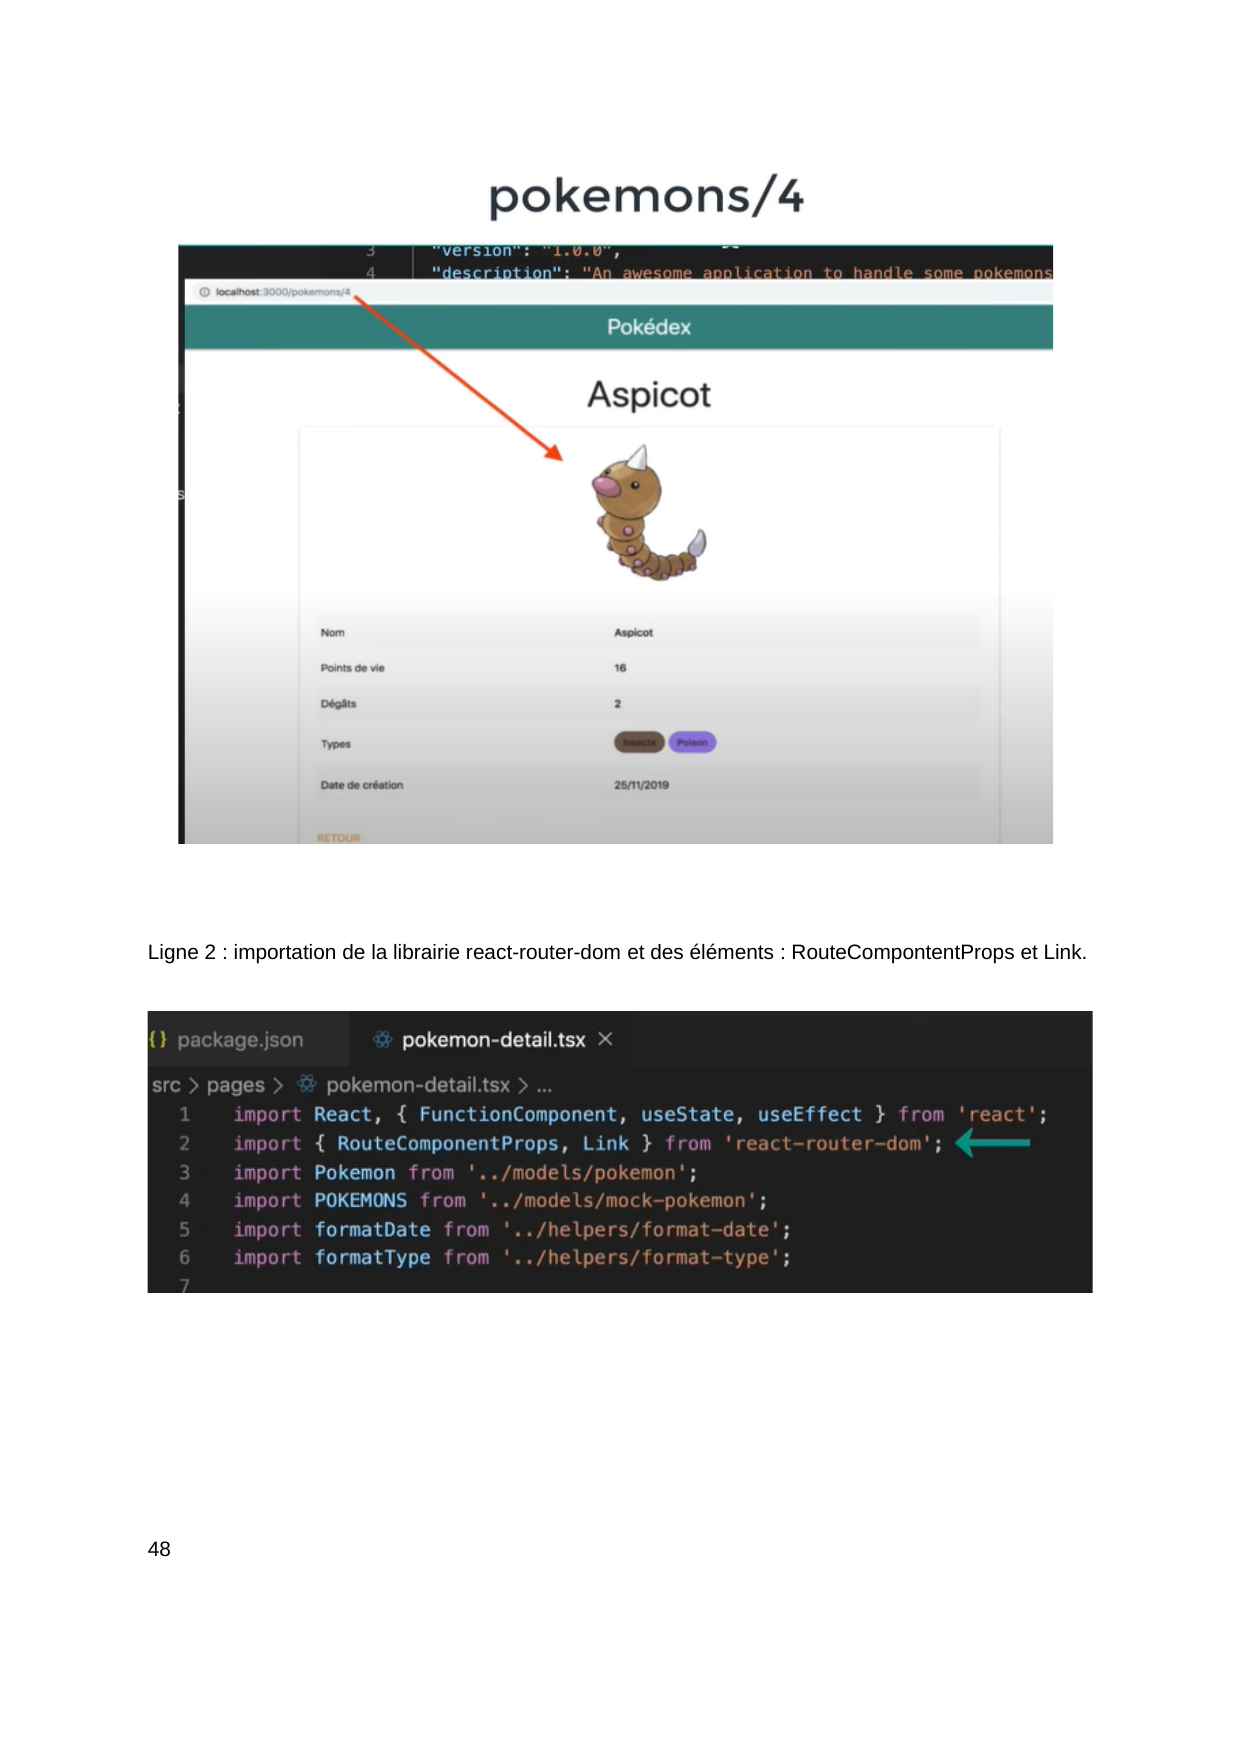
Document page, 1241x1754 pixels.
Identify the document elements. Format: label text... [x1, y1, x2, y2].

picture [147, 1011, 1093, 1293]
text Ligne 2 : importation de la librairie react-router-dom et des éléments : RouteCompontentProps et Link. [148, 939, 1093, 963]
picture [178, 151, 1054, 844]
